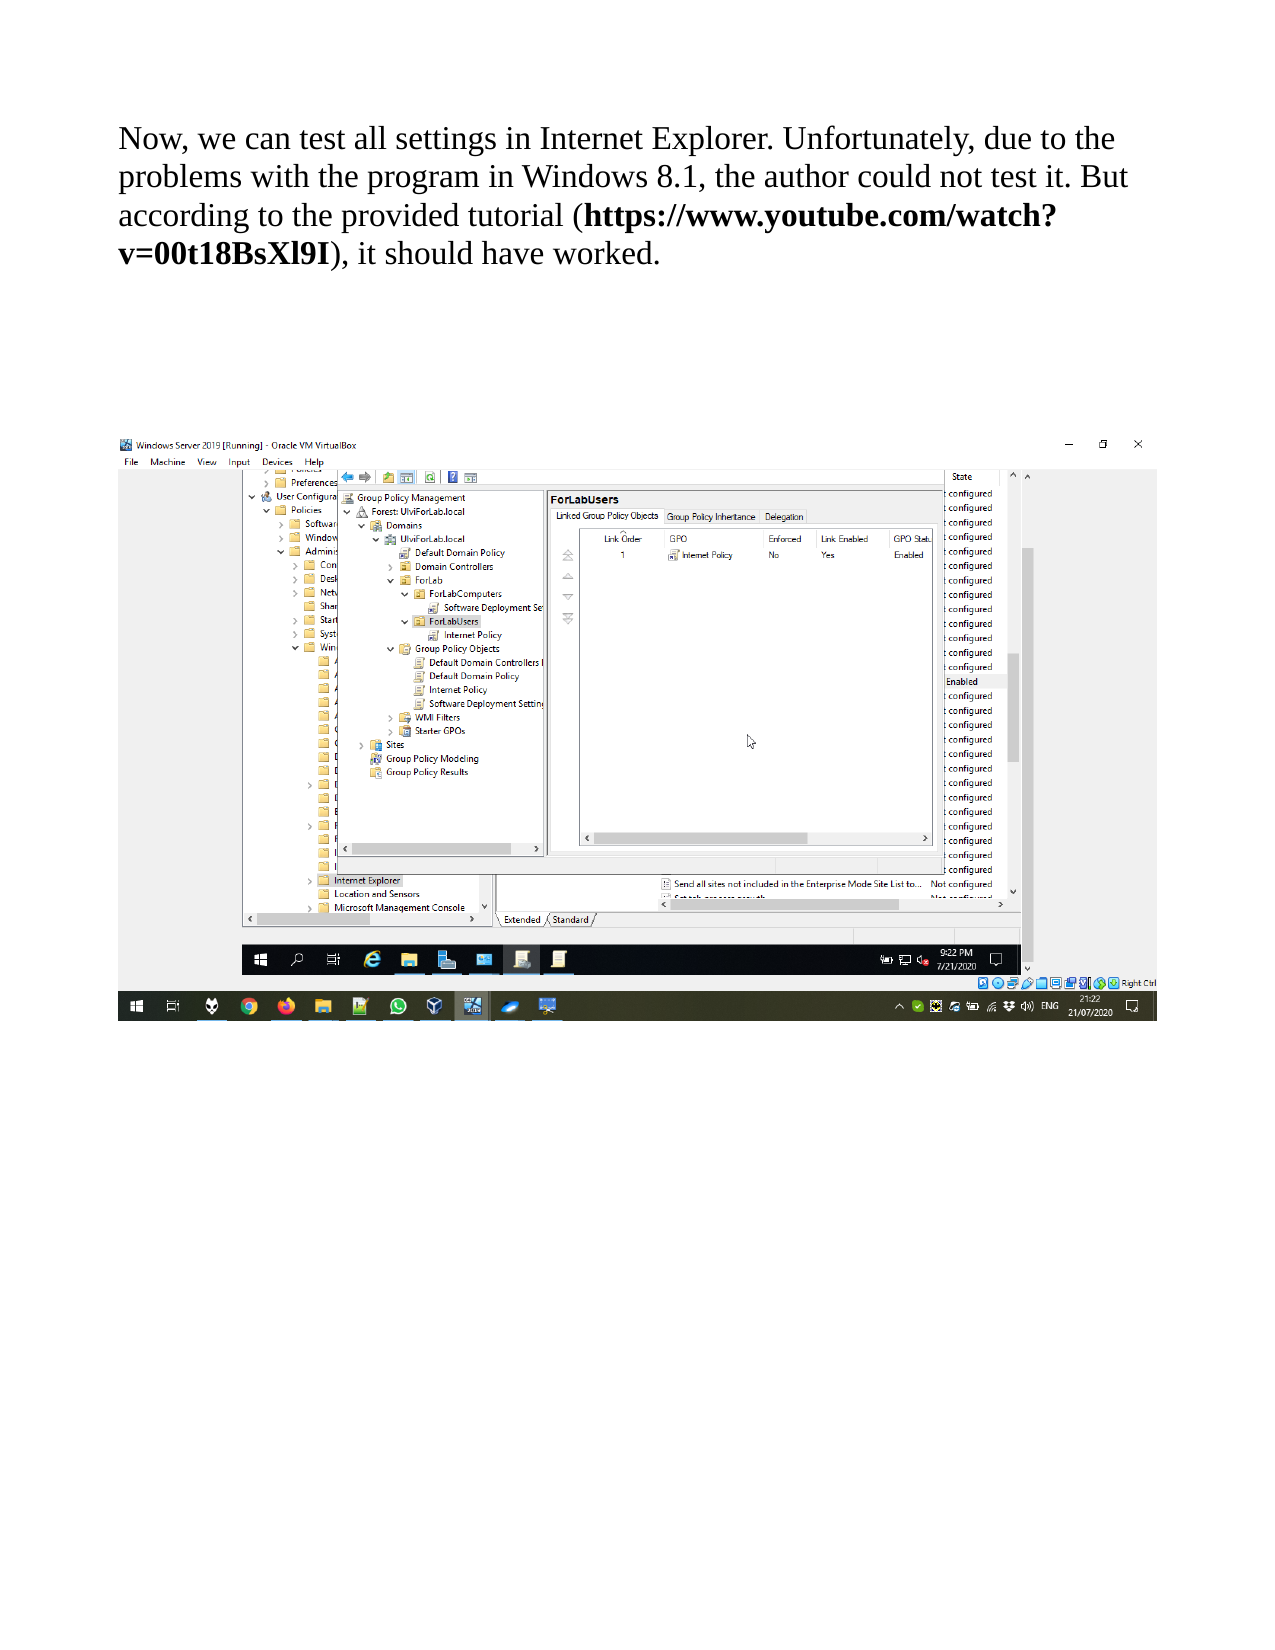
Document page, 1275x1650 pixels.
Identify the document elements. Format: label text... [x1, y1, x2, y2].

picture [118, 436, 1157, 1021]
text Now, we can test all settings in Internet Explorer. Unfortunately, due to the problems with the program in Windows 8.1, the author could not test it. But according to the provided tutorial (https://www.youtube.com/watch?v=00t18BsXl9I), it should have worked. [118, 118, 1157, 271]
